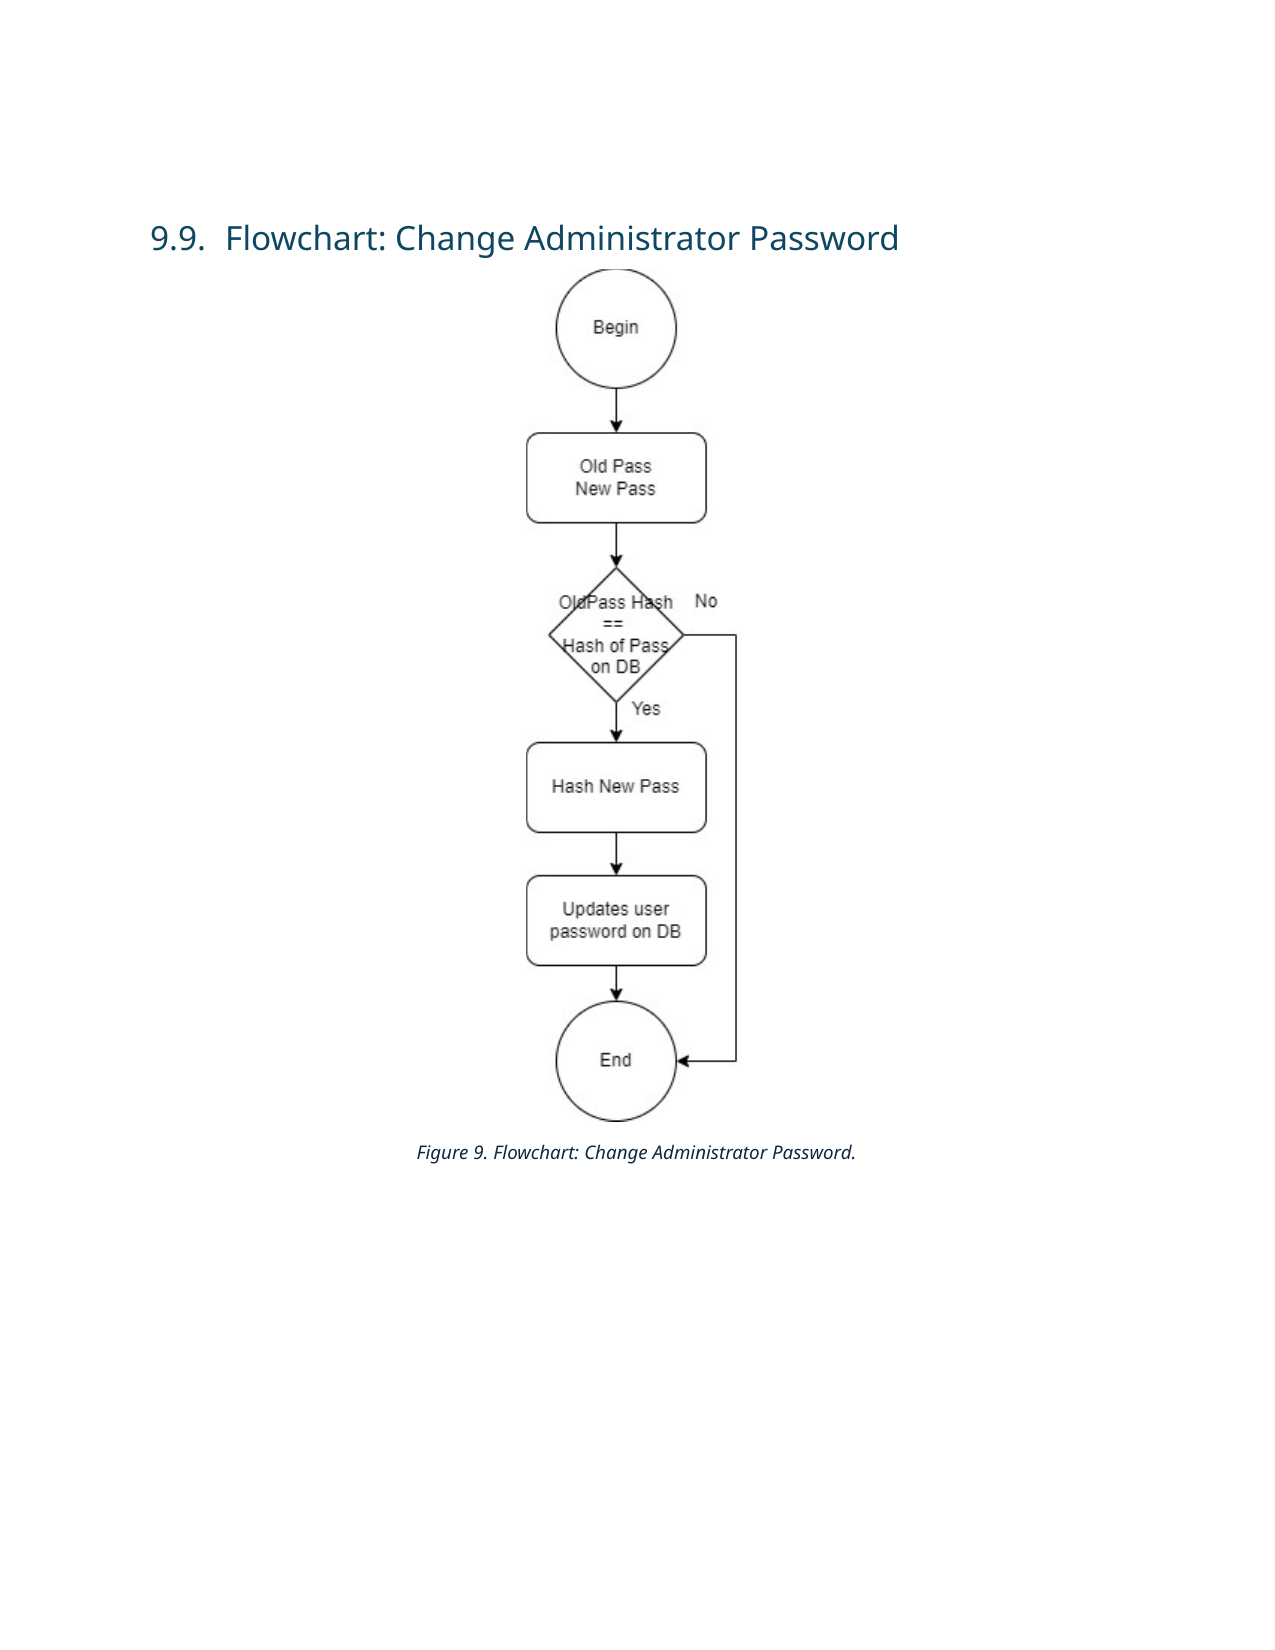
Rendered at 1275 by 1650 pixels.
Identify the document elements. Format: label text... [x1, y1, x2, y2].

text Figure 9. Flowchart: Change Administrator Password. [150, 1139, 1125, 1164]
subtitle Flowchart: Change Administrator Password [150, 215, 1125, 260]
